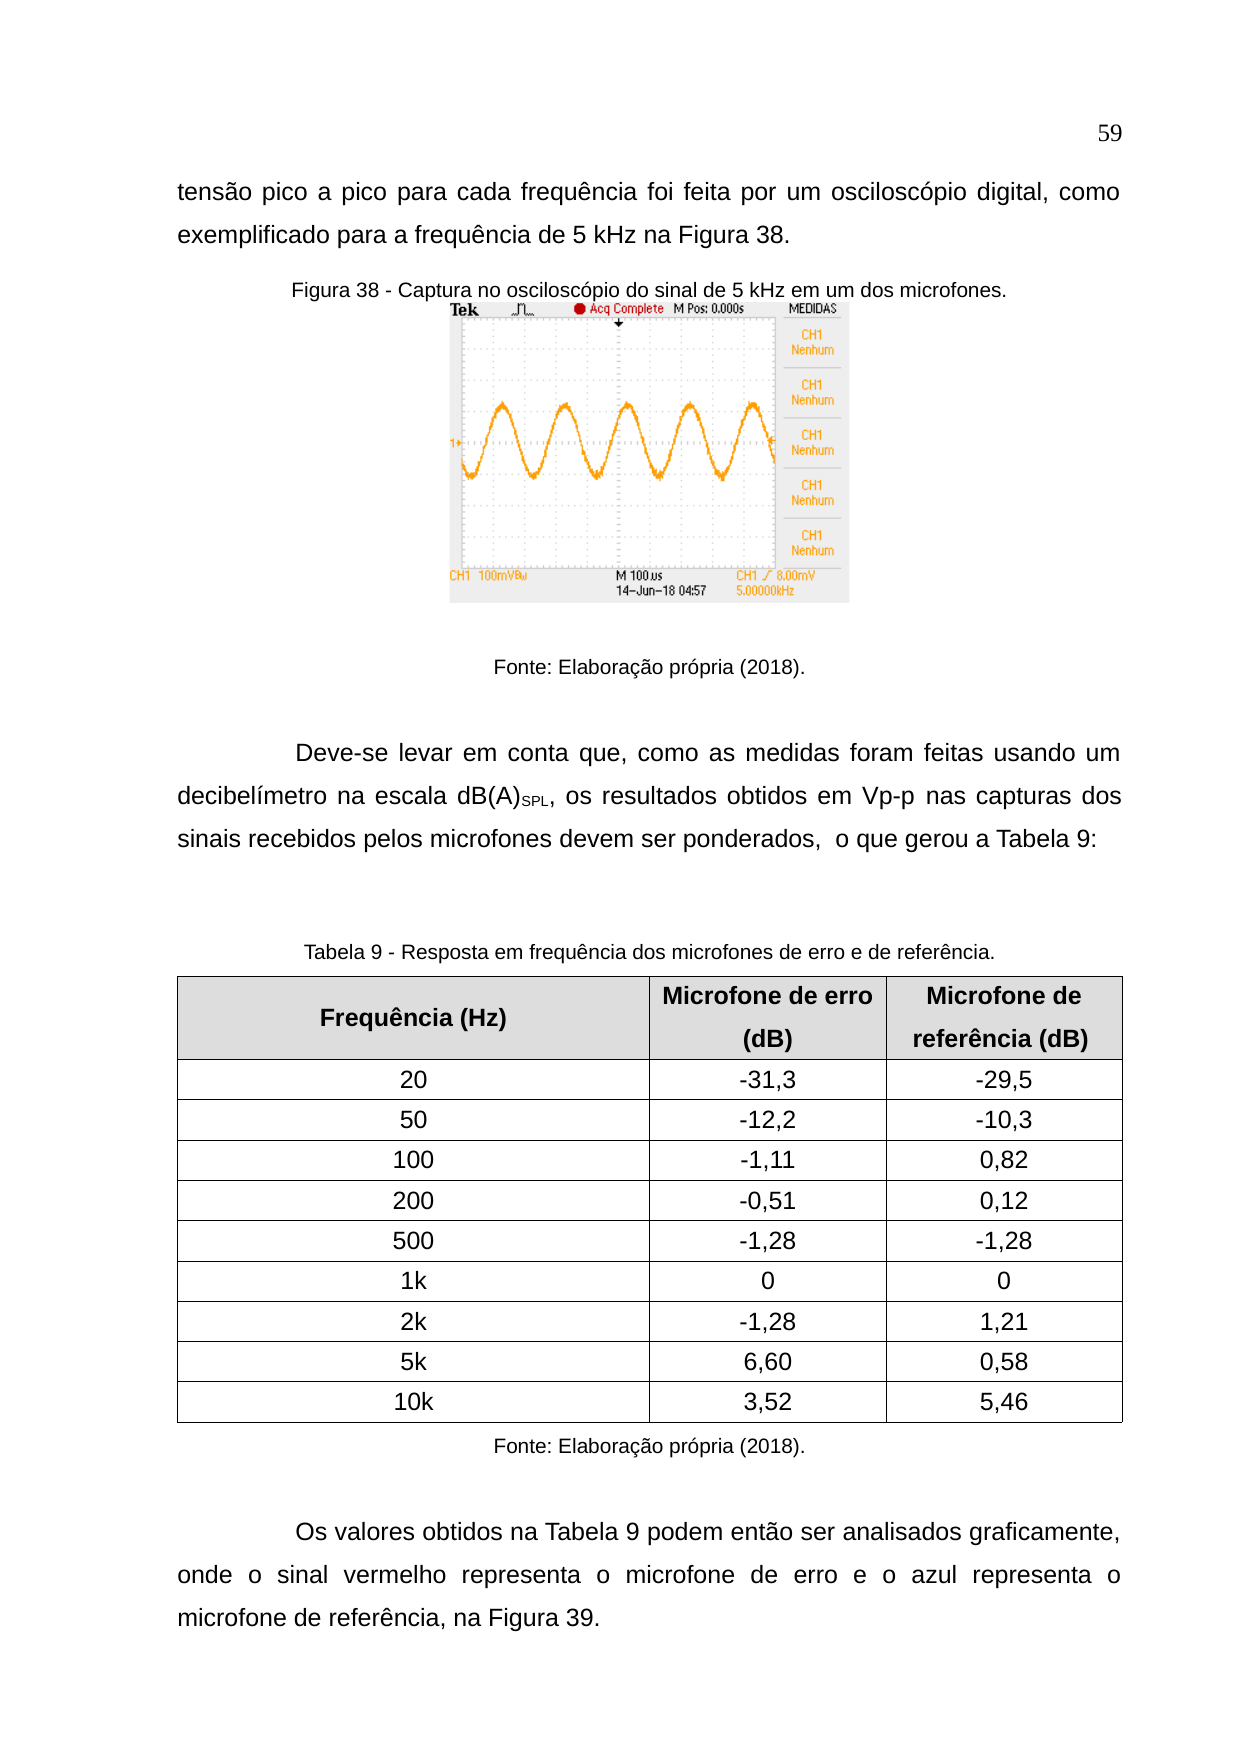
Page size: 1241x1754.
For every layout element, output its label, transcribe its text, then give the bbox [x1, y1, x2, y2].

table_cell 100 [178, 1141, 649, 1180]
table_cell 5,46 [887, 1382, 1122, 1422]
table_cell 2k [178, 1302, 649, 1341]
table_cell 6,60 [650, 1342, 886, 1381]
table_cell -0,51 [650, 1181, 886, 1220]
table_cell -1,28 [650, 1221, 886, 1261]
picture [449, 302, 850, 603]
text Fonte: Elaboração própria (2018). [177, 1434, 1122, 1458]
table_cell 0,12 [887, 1181, 1122, 1220]
table_cell -1,28 [887, 1221, 1122, 1261]
table_cell 500 [178, 1221, 649, 1261]
text Os valores obtidos na Tabela 9 podem então ser analisados graficamente, onde o sinal vermelho representa o microfone de erro e o azul representa o microfone de referência, na Figura 39. [177, 1517, 1122, 1632]
table_cell -12,2 [650, 1100, 886, 1139]
table_header Frequência (Hz) [178, 977, 649, 1059]
list Resposta em frequência dos microfones de erro e de referência. [177, 939, 1122, 963]
text tensão pico a pico para cada frequência foi feita por um osciloscópio digital, como exemplificado para a frequência de 5 kHz na Figura 38. [177, 177, 1122, 249]
table_cell 3,52 [650, 1382, 886, 1422]
table_cell -1,11 [650, 1141, 886, 1180]
table_cell 200 [178, 1181, 649, 1220]
table_cell -29,5 [887, 1060, 1122, 1099]
table_cell 0 [887, 1262, 1122, 1301]
table_cell 1,21 [887, 1302, 1122, 1341]
table_cell -1,28 [650, 1302, 886, 1341]
table_cell 50 [178, 1100, 649, 1139]
table_cell [177, 302, 1122, 643]
table_cell 1k [178, 1262, 649, 1301]
table_header Captura no osciloscópio do sinal de 5 kHz em um dos microfones. [177, 278, 1122, 302]
table_cell Fonte: Elaboração própria (2018). [177, 643, 1122, 737]
text Deve-se levar em conta que, como as medidas foram feitas usando um decibelímetro na escala dB(A)SPL, os resultados obtidos em Vp-p nas capturas dos sinais recebidos pelos microfones devem ser ponderados, o que gerou a Tabela 9: [177, 737, 1122, 852]
table_header Microfone de referência (dB) [887, 977, 1122, 1059]
table_cell 20 [178, 1060, 649, 1099]
table_cell -10,3 [887, 1100, 1122, 1139]
table_cell 0 [650, 1262, 886, 1301]
table_cell -31,3 [650, 1060, 886, 1099]
table_cell 10k [178, 1382, 649, 1422]
table_header Microfone de erro (dB) [650, 977, 886, 1059]
table_cell 0,82 [887, 1141, 1122, 1180]
table_cell 0,58 [887, 1342, 1122, 1381]
table_cell 5k [178, 1342, 649, 1381]
